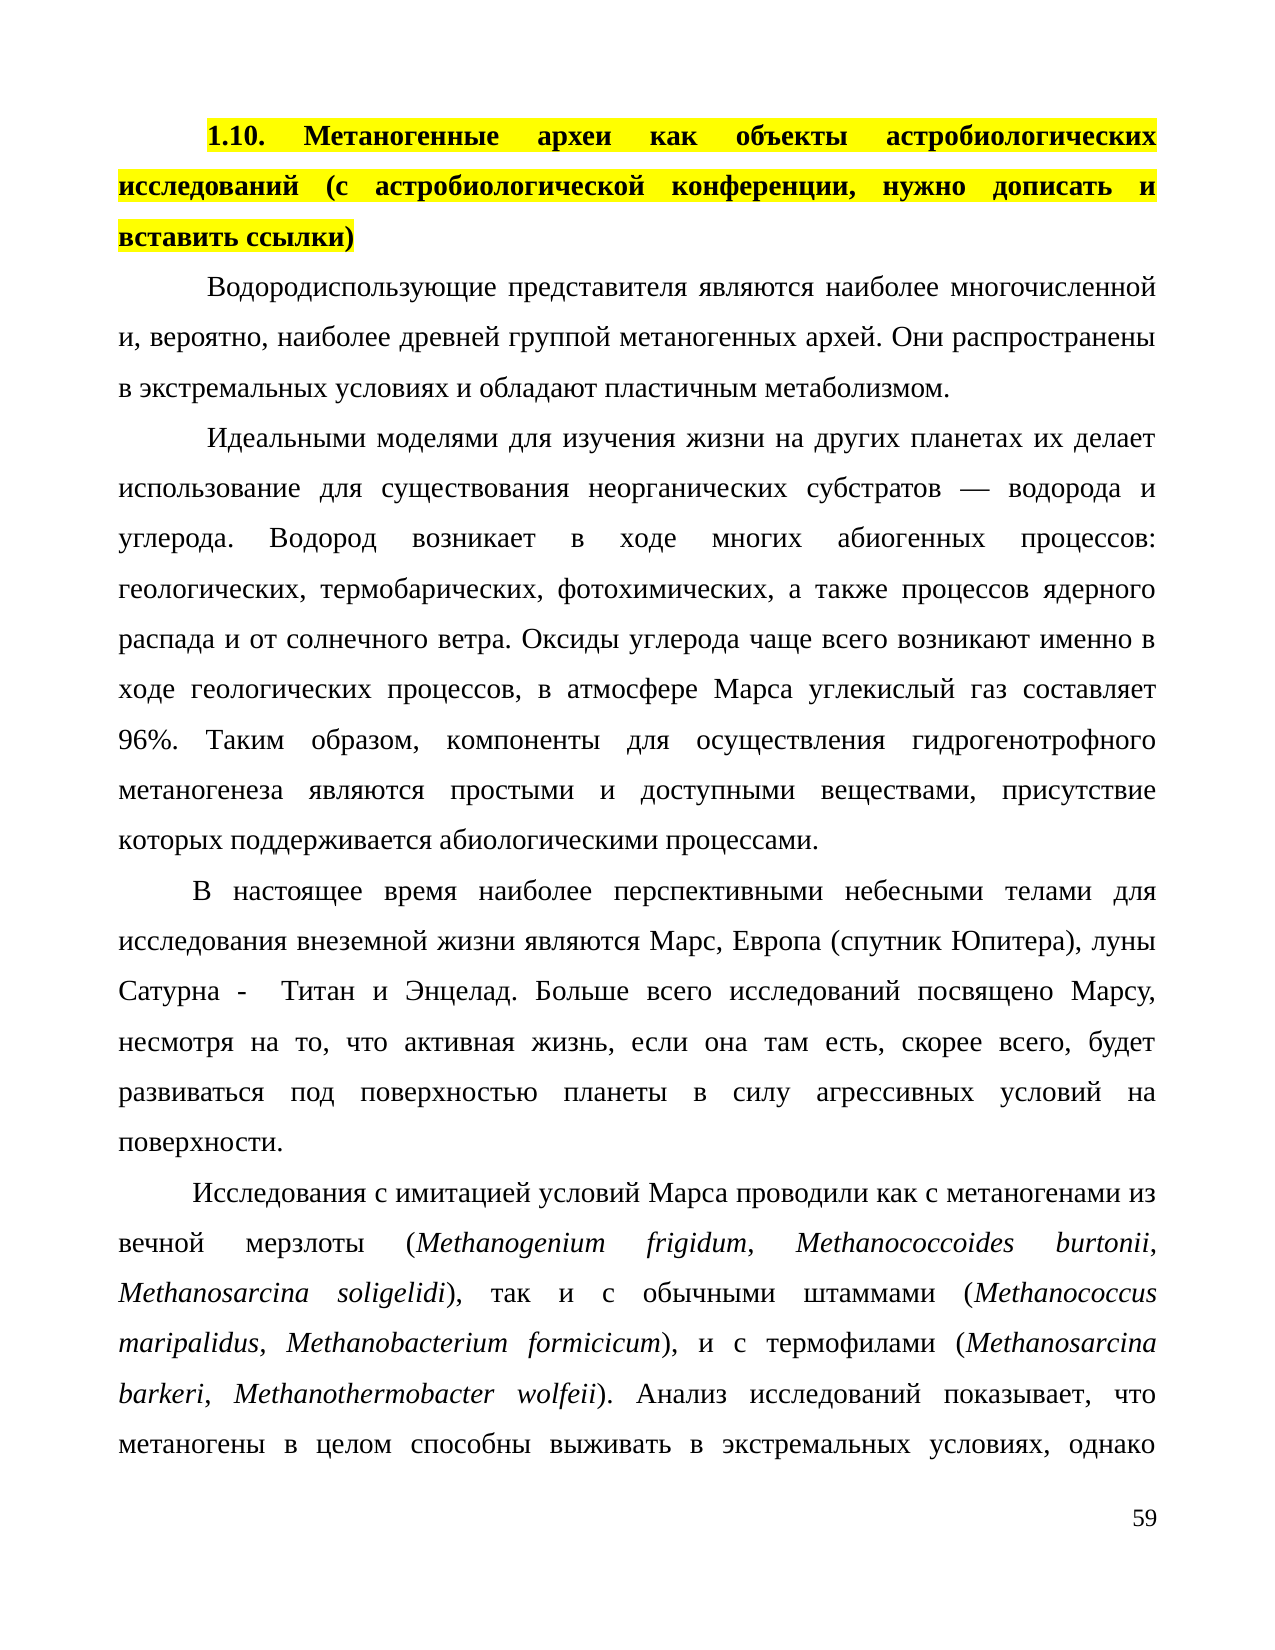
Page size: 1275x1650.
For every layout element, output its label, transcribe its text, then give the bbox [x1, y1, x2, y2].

text 1.10. Метаногенные археи как объекты астробиологических исследований (с астробиологической конференции, нужно дописать и вставить ссылки) [118, 118, 1157, 252]
text В настоящее время наиболее перспективными небесными телами для исследования внеземной жизни являются Марс, Европа (спутник Юпитера), луны Сатурна - Титан и Энцелад. Больше всего исследований посвящено Марсу, несмотря на то, что активная жизнь, если она там есть, скорее всего, будет развиваться под поверхностью планеты в силу агрессивных условий на поверхности. [118, 873, 1157, 1158]
text Идеальными моделями для изучения жизни на других планетах их делает использование для существования неорганических субстратов — водорода и углерода. Водород возникает в ходе многих абиогенных процессов: геологических, термобарических, фотохимических, а также процессов ядерного распада и от солнечного ветра. Оксиды углерода чаще всего возникают именно в ходе геологических процессов, в атмосфере Марса углекислый газ составляет 96%. Таким образом, компоненты для осуществления гидрогенотрофного метаногенеза являются простыми и доступными веществами, присутствие которых поддерживается абиологическими процессами. [118, 420, 1157, 856]
text Исследования с имитацией условий Марса проводили как с метаногенами из вечной мерзлоты (Methanogenium frigidum, Methanococcoides burtonii, Methanosarcina soligelidi), так и с обычными штаммами (Methanococcus maripalidus, Methanobacterium formicicum), и с термофилами (Methanosarcina barkeri, Methanothermobacter wolfeii). Анализ исследований показывает, что метаногены в целом способны выживать в экстремальных условиях, однако [118, 1175, 1157, 1460]
text Водородиспользующие представителя являются наиболее многочисленной и, вероятно, наиболее древней группой метаногенных архей. Они распространены в экстремальных условиях и обладают пластичным метаболизмом. [118, 269, 1157, 403]
